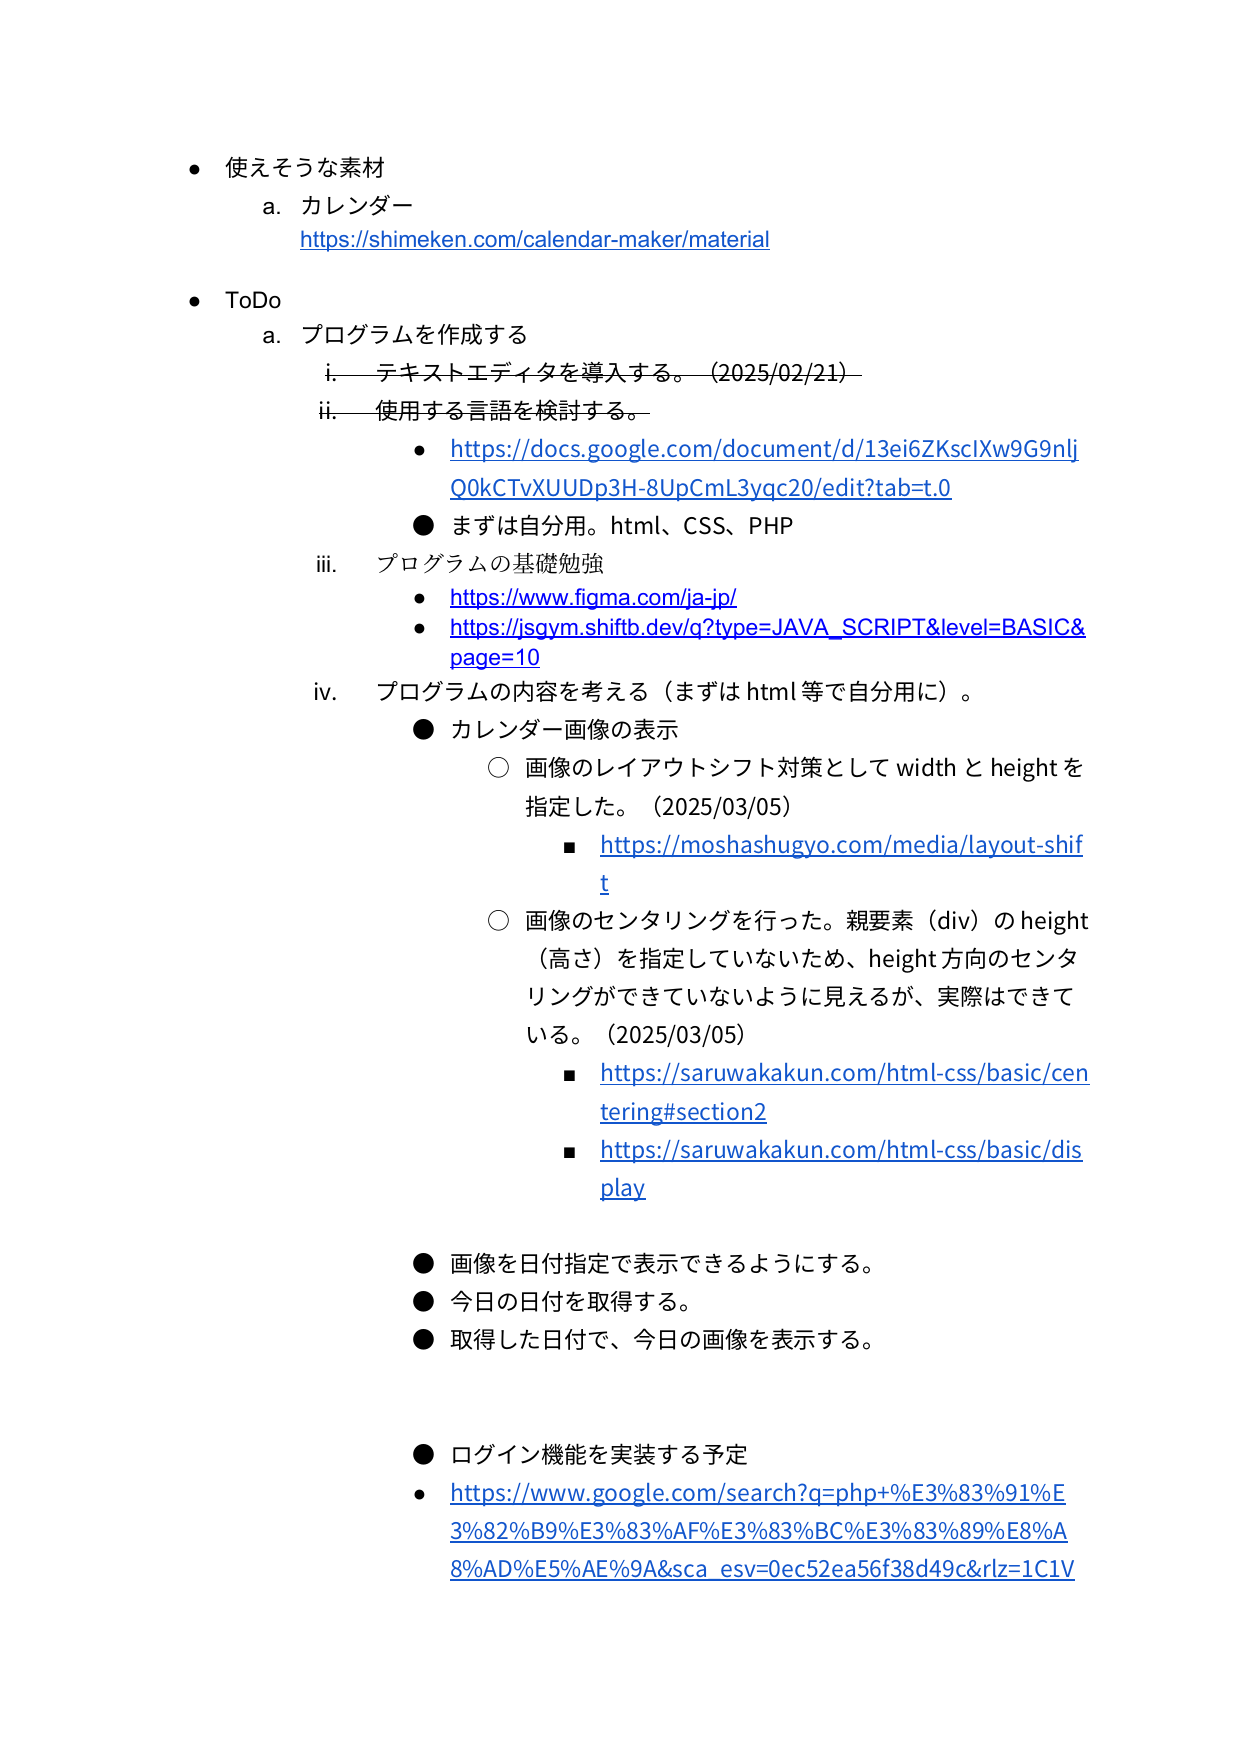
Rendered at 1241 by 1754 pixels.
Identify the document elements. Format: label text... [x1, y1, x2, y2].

list 取得した日付で、今日の画像を表示する。 [412, 1322, 1090, 1355]
list プログラムの基礎勉強 [337, 546, 1090, 578]
list カレンダー [262, 188, 1090, 221]
list 使えそうな素材 [187, 150, 1090, 183]
list https://www.google.com/search?q=php+%E3%83%91%E3%82%B9%E3%83%AF%E3%83%BC%E3%83%89%E8%A8%AD%E5%AE%9A&sca_esv=0ec52ea56f38d49c&rlz=1C1V [412, 1475, 1090, 1584]
list https://docs.google.com/document/d/13ei6ZKscIXw9G9nljQ0kCTvXUUDp3H-8UpCmL3yqc20/edit?tab=t.0 [412, 431, 1090, 503]
list 画像を日付指定で表示できるようにする。 [412, 1246, 1090, 1279]
list https://saruwakakun.com/html-css/basic/centering#section2 [562, 1055, 1090, 1127]
list 使用する言語を検討する。 [337, 393, 1090, 426]
list https://jsgym.shiftb.dev/q?type=JAVA_SCRIPT&level=BASIC&page=10 [412, 614, 1090, 670]
text https://shimeken.com/calendar-maker/material [300, 226, 1090, 253]
list https://moshashugyo.com/media/layout-shift [562, 827, 1090, 898]
list https://saruwakakun.com/html-css/basic/display [562, 1132, 1090, 1203]
list プログラムの内容を考える（まずはhtml等で自分用に）。 [337, 674, 1090, 707]
list プログラムを作成する [262, 317, 1090, 350]
list ToDo [187, 287, 1090, 313]
list 画像のセンタリングを行った。親要素（div）のheight（高さ）を指定していないため、height方向のセンタリングができていないように見えるが、実際はできている。（2025/03/05） [487, 903, 1090, 1050]
list まずは自分用。html、CSS、PHP [412, 507, 1090, 541]
list 今日の日付を取得する。 [412, 1284, 1090, 1317]
list ログイン機能を実装する予定 [412, 1437, 1090, 1470]
list 画像のレイアウトシフト対策としてwidthとheightを指定した。（2025/03/05） [487, 750, 1090, 822]
list https://www.figma.com/ja-jp/ [412, 583, 1090, 610]
list カレンダー画像の表示 [412, 712, 1090, 745]
list テキストエディタを導入する。（2025/02/21） [337, 355, 1090, 388]
